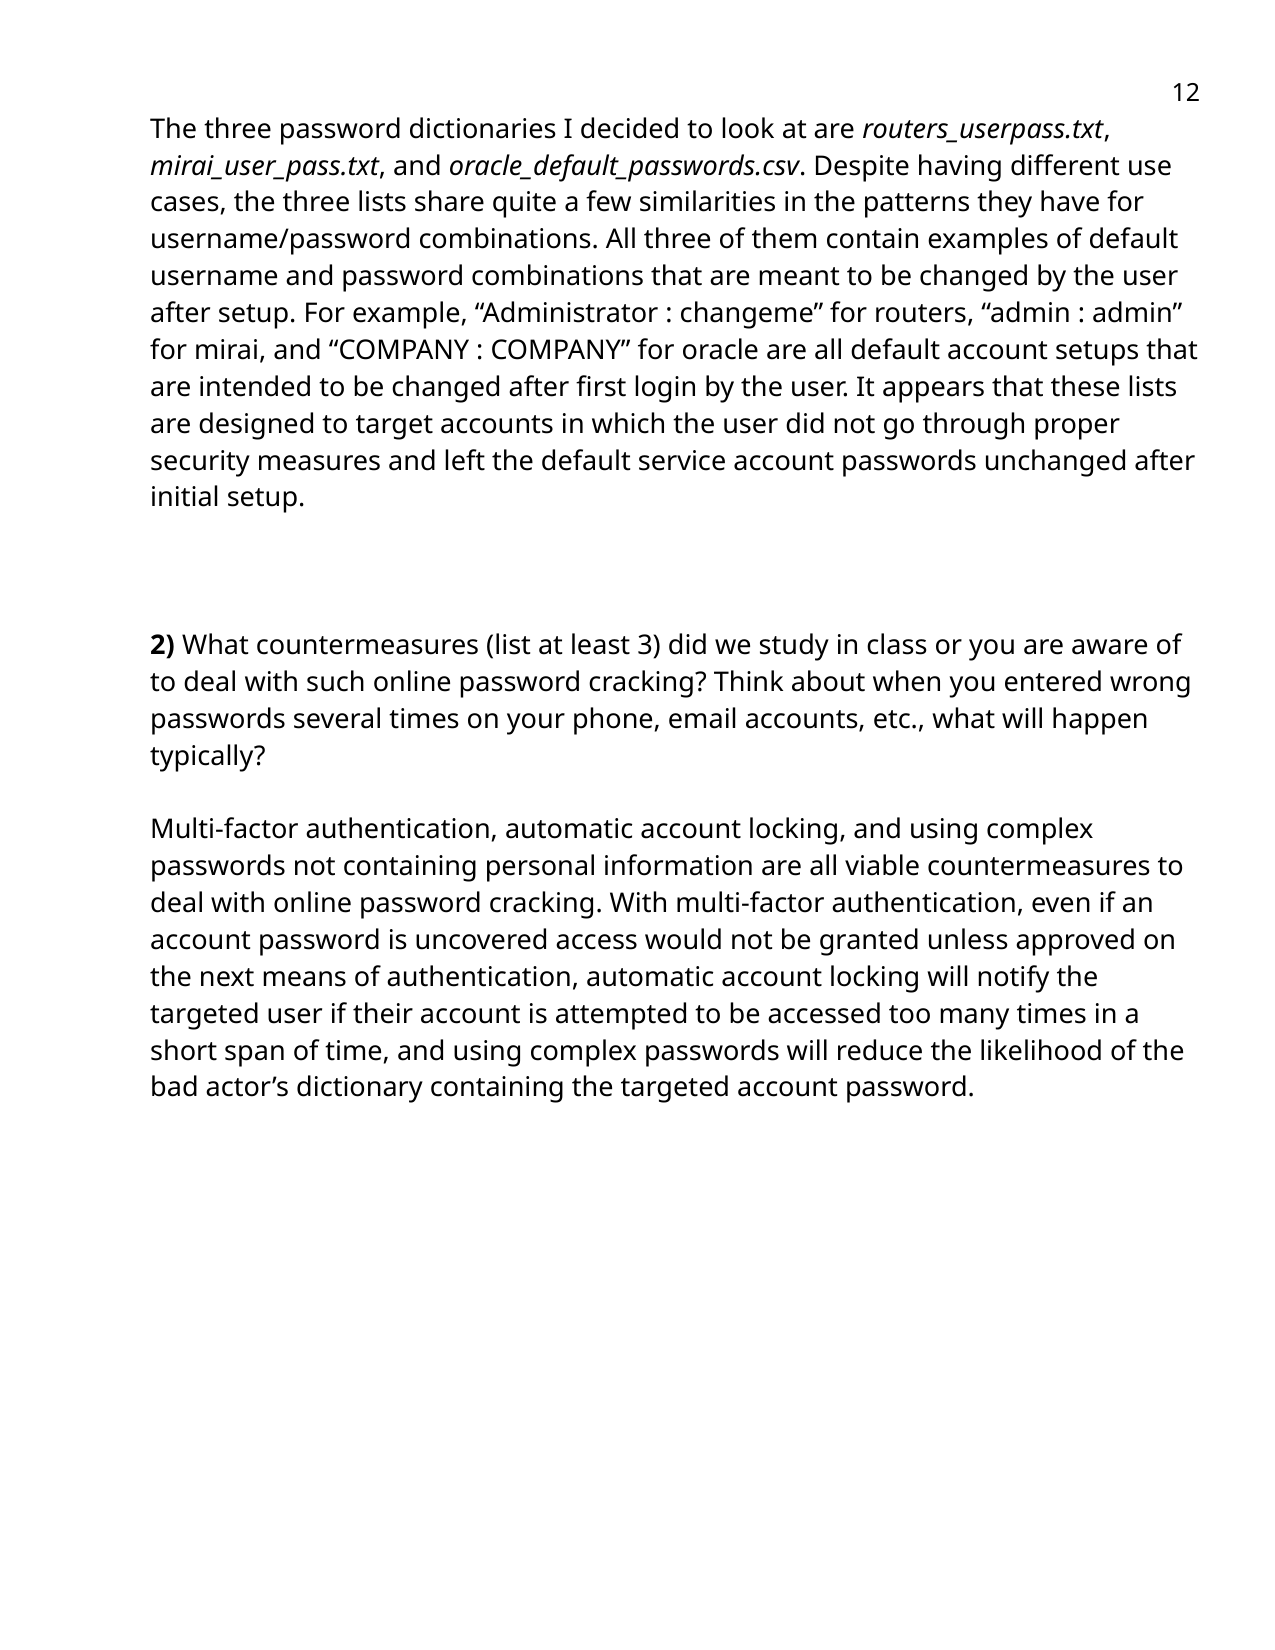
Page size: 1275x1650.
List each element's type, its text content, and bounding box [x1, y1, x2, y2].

text Multi-factor authentication, automatic account locking, and using complex passwords not containing personal information are all viable countermeasures to deal with online password cracking. With multi-factor authentication, even if an account password is uncovered access would not be granted unless approved on the next means of authentication, automatic account locking will notify the targeted user if their account is attempted to be accessed too many times in a short span of time, and using complex passwords will reduce the likelihood of the bad actor’s dictionary containing the targeted account password. [150, 810, 1200, 1105]
text The three password dictionaries I decided to look at are routers_userpass.txt, mirai_user_pass.txt, and oracle_default_passwords.csv. Despite having different use cases, the three lists share quite a few similarities in the patterns they have for username/password combinations. All three of them contain examples of default username and password combinations that are meant to be changed by the user after setup. For example, “Administrator : changeme” for routers, “admin : admin” for mirai, and “COMPANY : COMPANY” for oracle are all default account setups that are intended to be changed after first login by the user. It appears that these lists are designed to target accounts in which the user did not go through proper security measures and left the default service account passwords unchanged after initial setup. [150, 109, 1200, 515]
text 2) What countermeasures (list at least 3) did we study in class or you are aware of to deal with such online password cracking? Think about when you entered wrong passwords several times on your phone, email accounts, etc., what will happen typically? [150, 625, 1200, 773]
